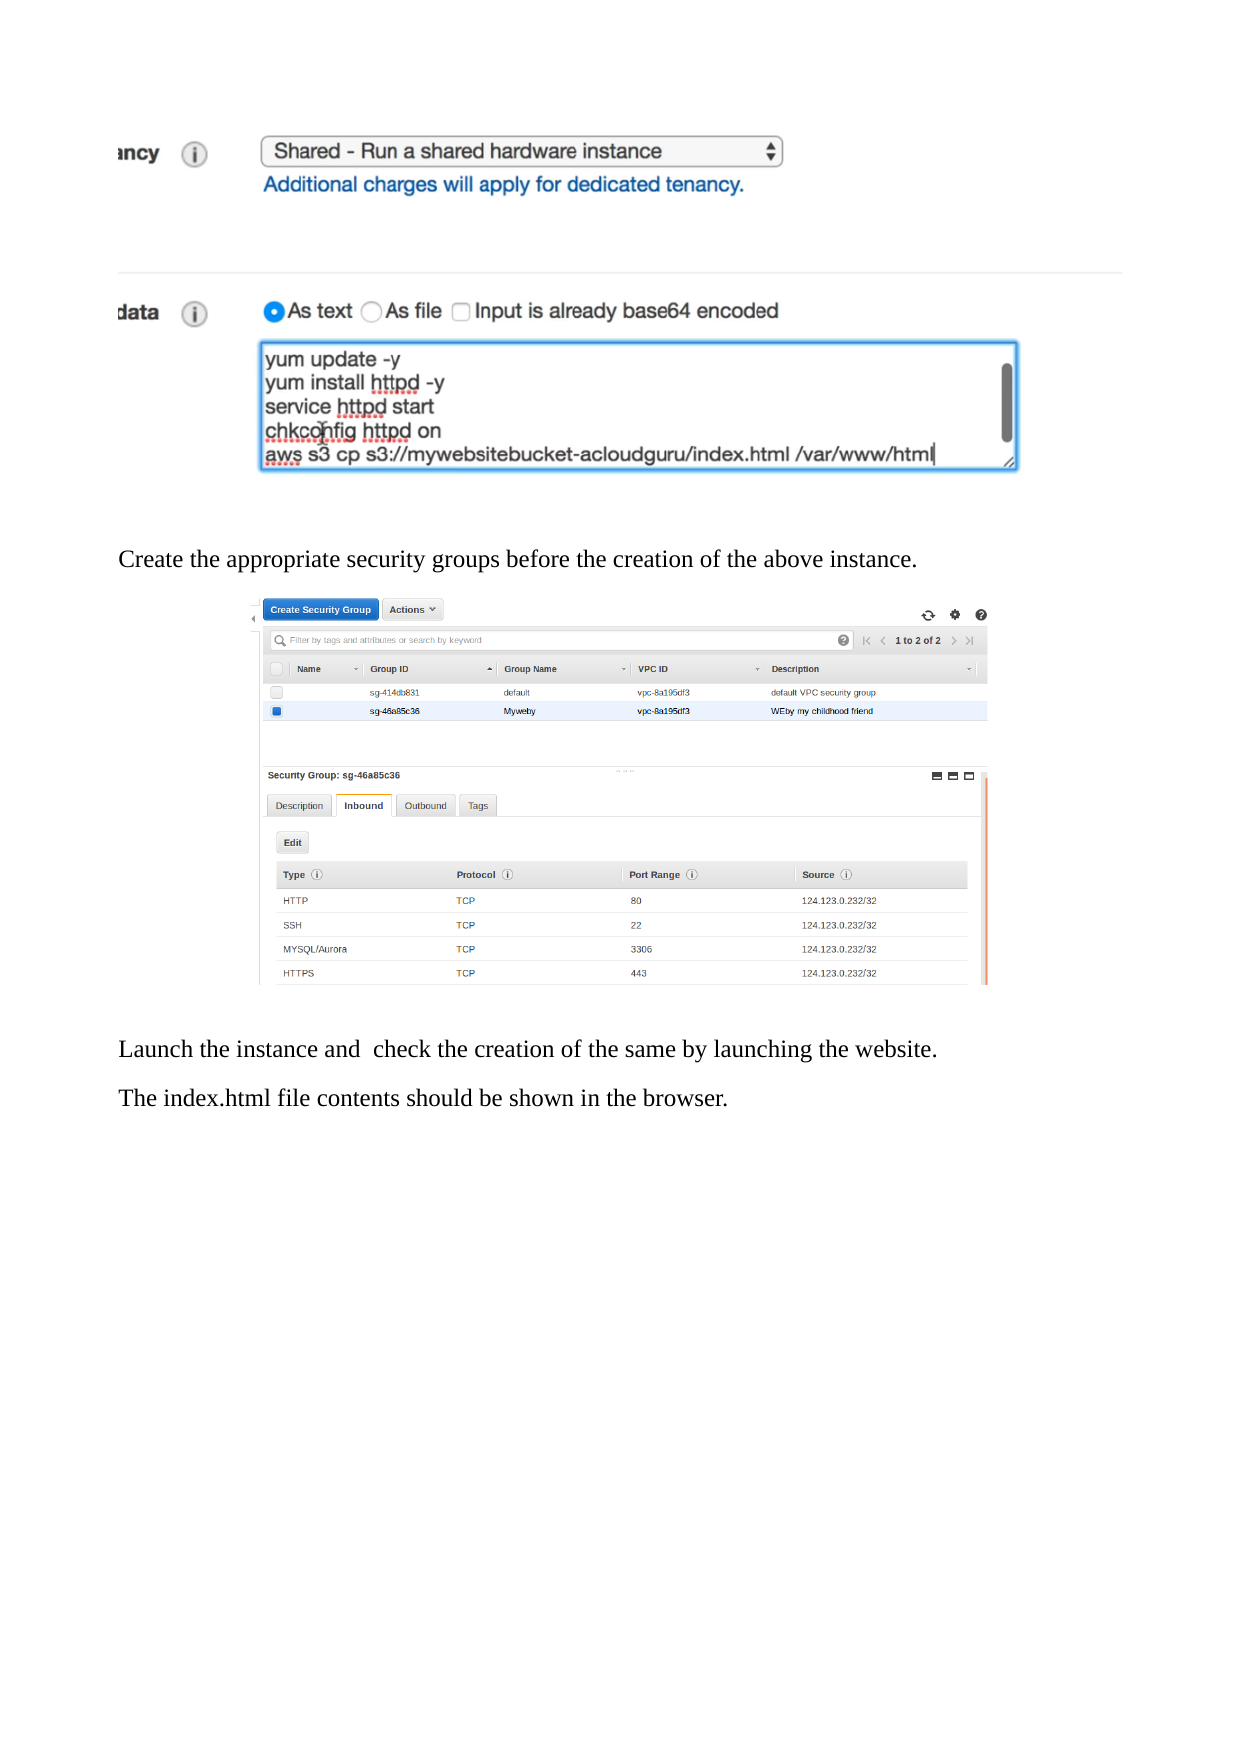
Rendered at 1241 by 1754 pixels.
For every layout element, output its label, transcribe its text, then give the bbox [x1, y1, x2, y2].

text The index.html file contents should be shown in the browser. [118, 1083, 1122, 1112]
text Launch the instance and check the creation of the same by launching the website. [118, 1034, 1122, 1063]
picture [250, 592, 990, 985]
text Create the appropriate security groups before the creation of the above instance. [118, 538, 1122, 572]
picture [118, 118, 1123, 538]
